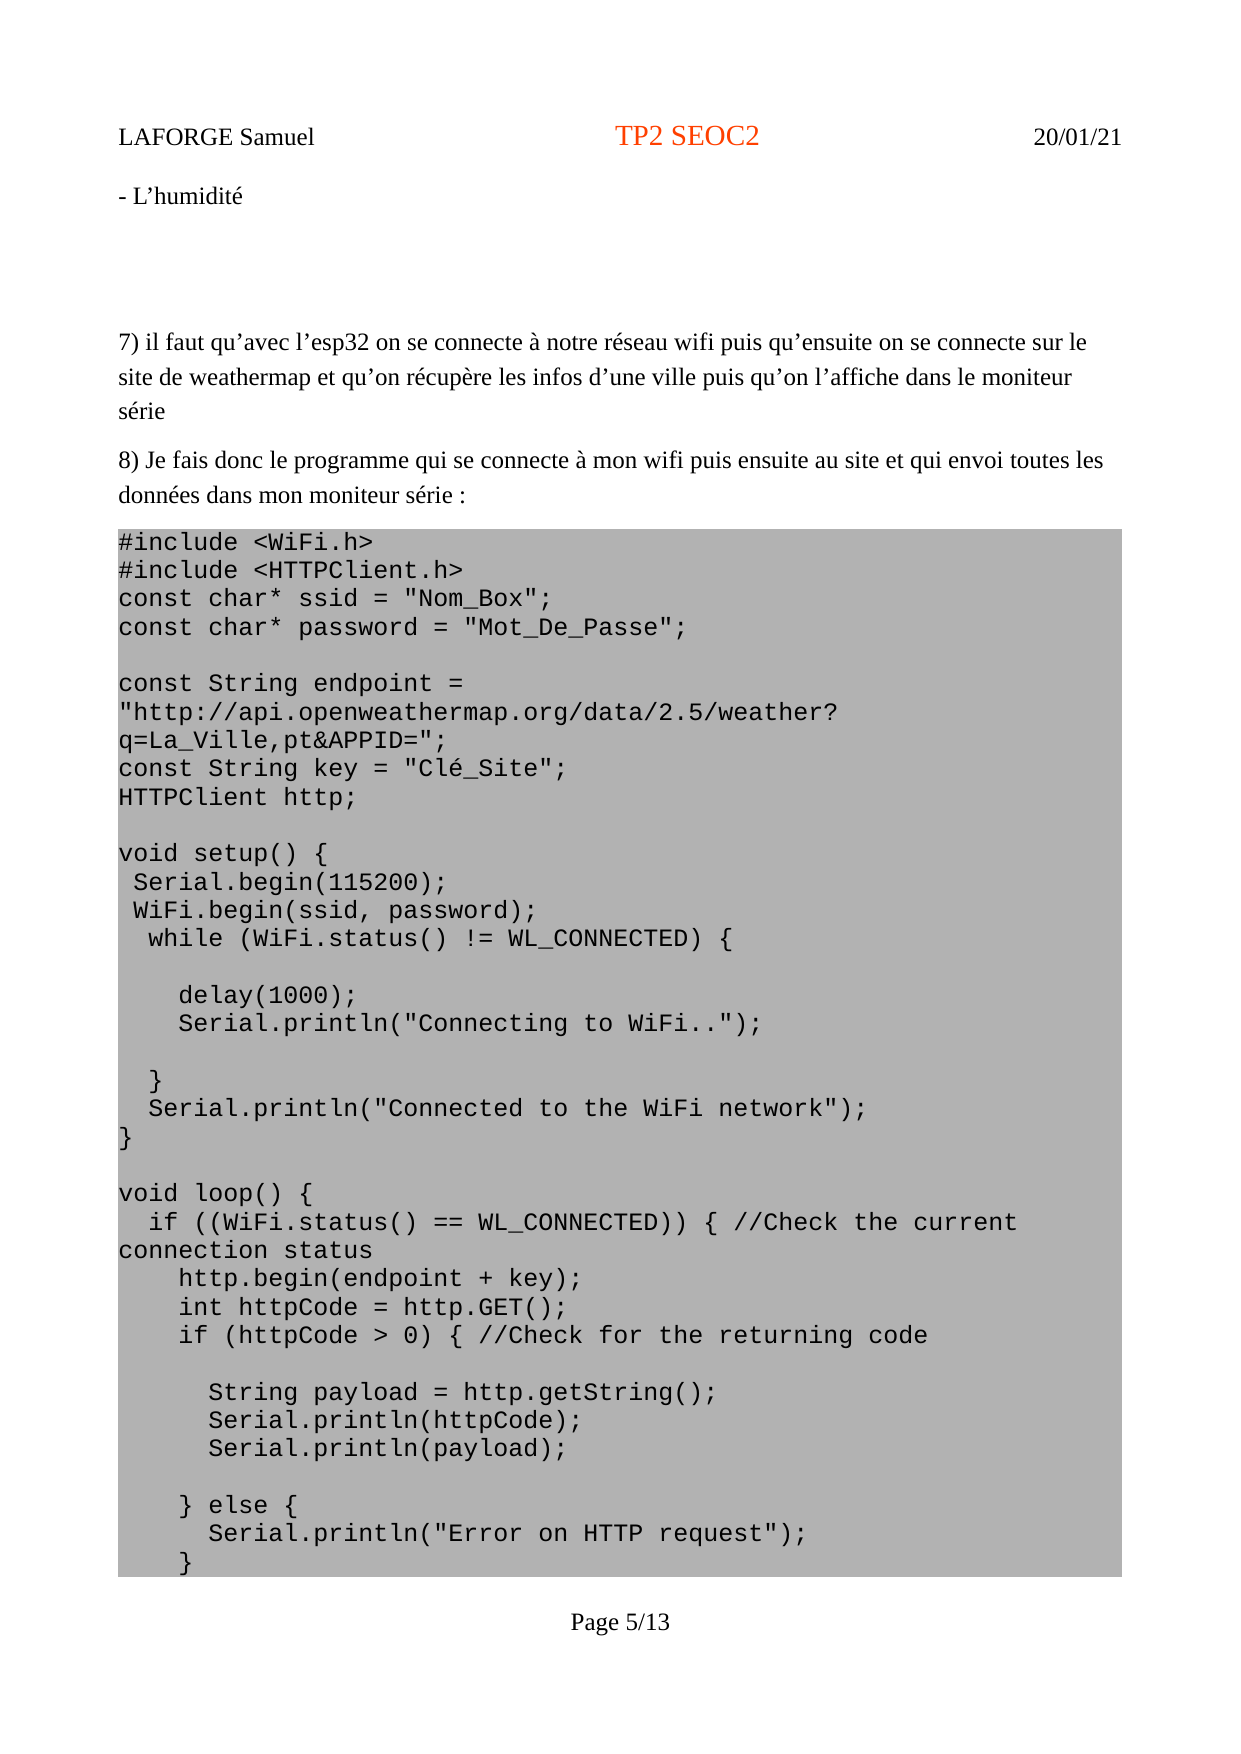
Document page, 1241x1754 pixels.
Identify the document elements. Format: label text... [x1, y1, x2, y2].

text Serial.println(payload); [118, 1436, 1122, 1464]
text while (WiFi.status() != WL_CONNECTED) { [118, 926, 1122, 954]
text Serial.begin(115200); [118, 869, 1122, 897]
text delay(1000); [118, 982, 1122, 1011]
text http.begin(endpoint + key); [118, 1266, 1122, 1294]
text void setup() { [118, 841, 1122, 869]
text WiFi.begin(ssid, password); [118, 897, 1122, 926]
text } [118, 1124, 1122, 1152]
text if ((WiFi.status() == WL_CONNECTED)) { //Check the current connection status [118, 1209, 1122, 1266]
text #include <WiFi.h> [118, 529, 1122, 557]
text const String endpoint = "http://api.openweathermap.org/data/2.5/weather?q=La_Ville,pt&APPID="; [118, 671, 1122, 756]
text if (httpCode > 0) { //Check for the returning code [118, 1322, 1122, 1351]
text Serial.println("Connecting to WiFi.."); [118, 1011, 1122, 1039]
text Serial.println("Error on HTTP request"); [118, 1521, 1122, 1549]
text 8) Je fais donc le programme qui se connecte à mon wifi puis ensuite au site et qui envoi toutes les données dans mon moniteur série : [118, 446, 1122, 509]
text String payload = http.getString(); [118, 1379, 1122, 1407]
text HTTPClient http; [118, 784, 1122, 812]
text Serial.println(httpCode); [118, 1407, 1122, 1436]
text - L’humidité [118, 181, 1122, 210]
text const char* password = "Mot_De_Passe"; [118, 614, 1122, 642]
text Serial.println("Connected to the WiFi network"); [118, 1096, 1122, 1124]
text int httpCode = http.GET(); [118, 1294, 1122, 1322]
text } [118, 1549, 1122, 1577]
text const char* ssid = "Nom_Box"; [118, 586, 1122, 614]
text } else { [118, 1492, 1122, 1521]
text } [118, 1067, 1122, 1096]
text void loop() { [118, 1181, 1122, 1209]
text 7) il faut qu’avec l’esp32 on se connecte à notre réseau wifi puis qu’ensuite on se connecte sur le site de weathermap et qu’on récupère les infos d’une ville puis qu’on l’affiche dans le moniteur série [118, 327, 1122, 425]
text const String key = "Clé_Site"; [118, 756, 1122, 784]
text #include <HTTPClient.h> [118, 557, 1122, 586]
